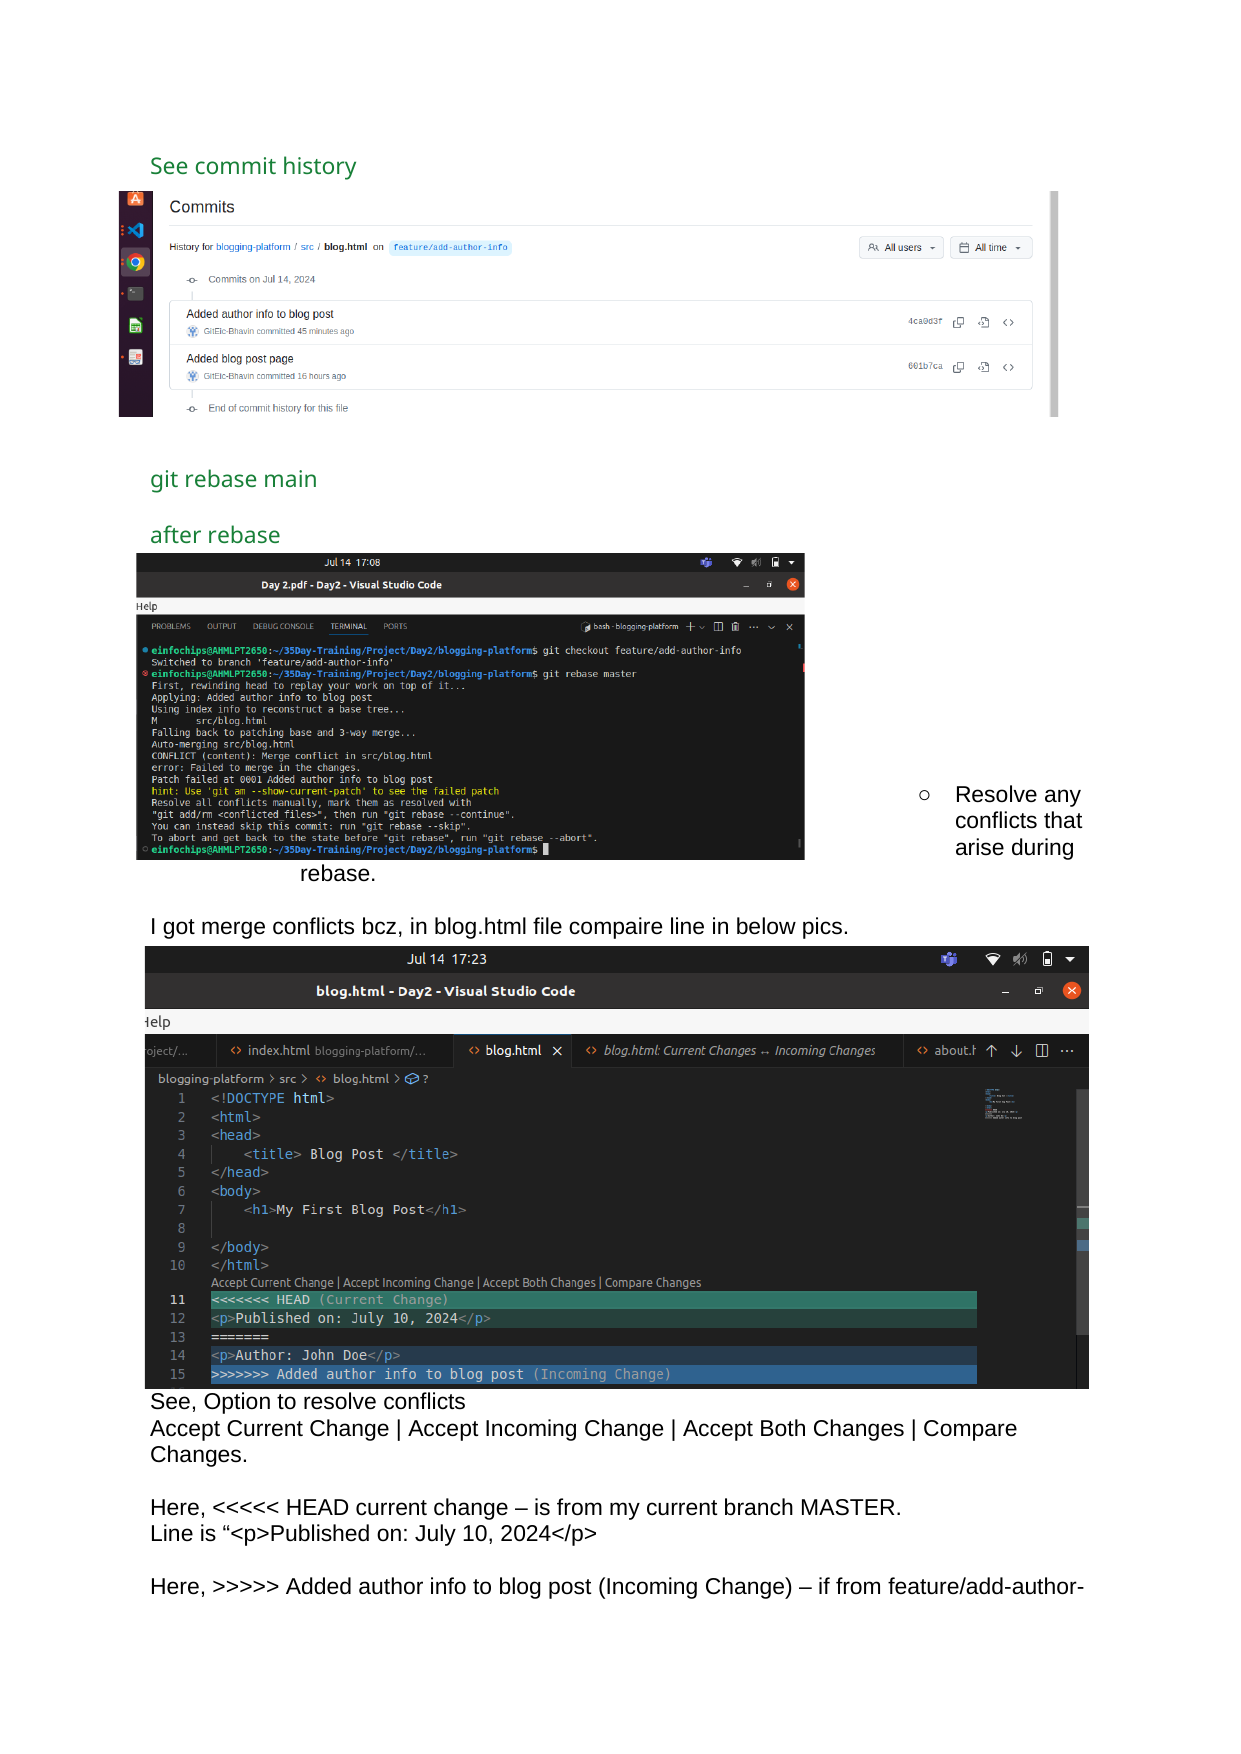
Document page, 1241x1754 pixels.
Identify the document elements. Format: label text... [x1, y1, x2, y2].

text See, Option to resolve conflicts [150, 939, 1090, 1415]
text I got merge conflicts bcz, in blog.html file compaire line in below pics. [150, 913, 1090, 939]
text See commit history [150, 150, 1090, 181]
text Line is “<p>Published on: July 10, 2024</p> [150, 1520, 1090, 1546]
picture [144, 946, 1089, 1389]
picture [118, 191, 1059, 417]
text Accept Current Change | Accept Incoming Change | Accept Both Changes | Compare Changes. [150, 1415, 1090, 1467]
text Here, <<<<< HEAD current change – is from my current branch MASTER. [150, 1494, 1090, 1520]
picture [136, 553, 805, 860]
text git rebase main [150, 463, 1090, 494]
text after rebase [150, 519, 1090, 551]
list Resolve any conflicts that arise during rebase. [262, 781, 1090, 886]
text Here, >>>>> Added author info to blog post (Incoming Change) – if from feature/add-author- [150, 1573, 1090, 1599]
